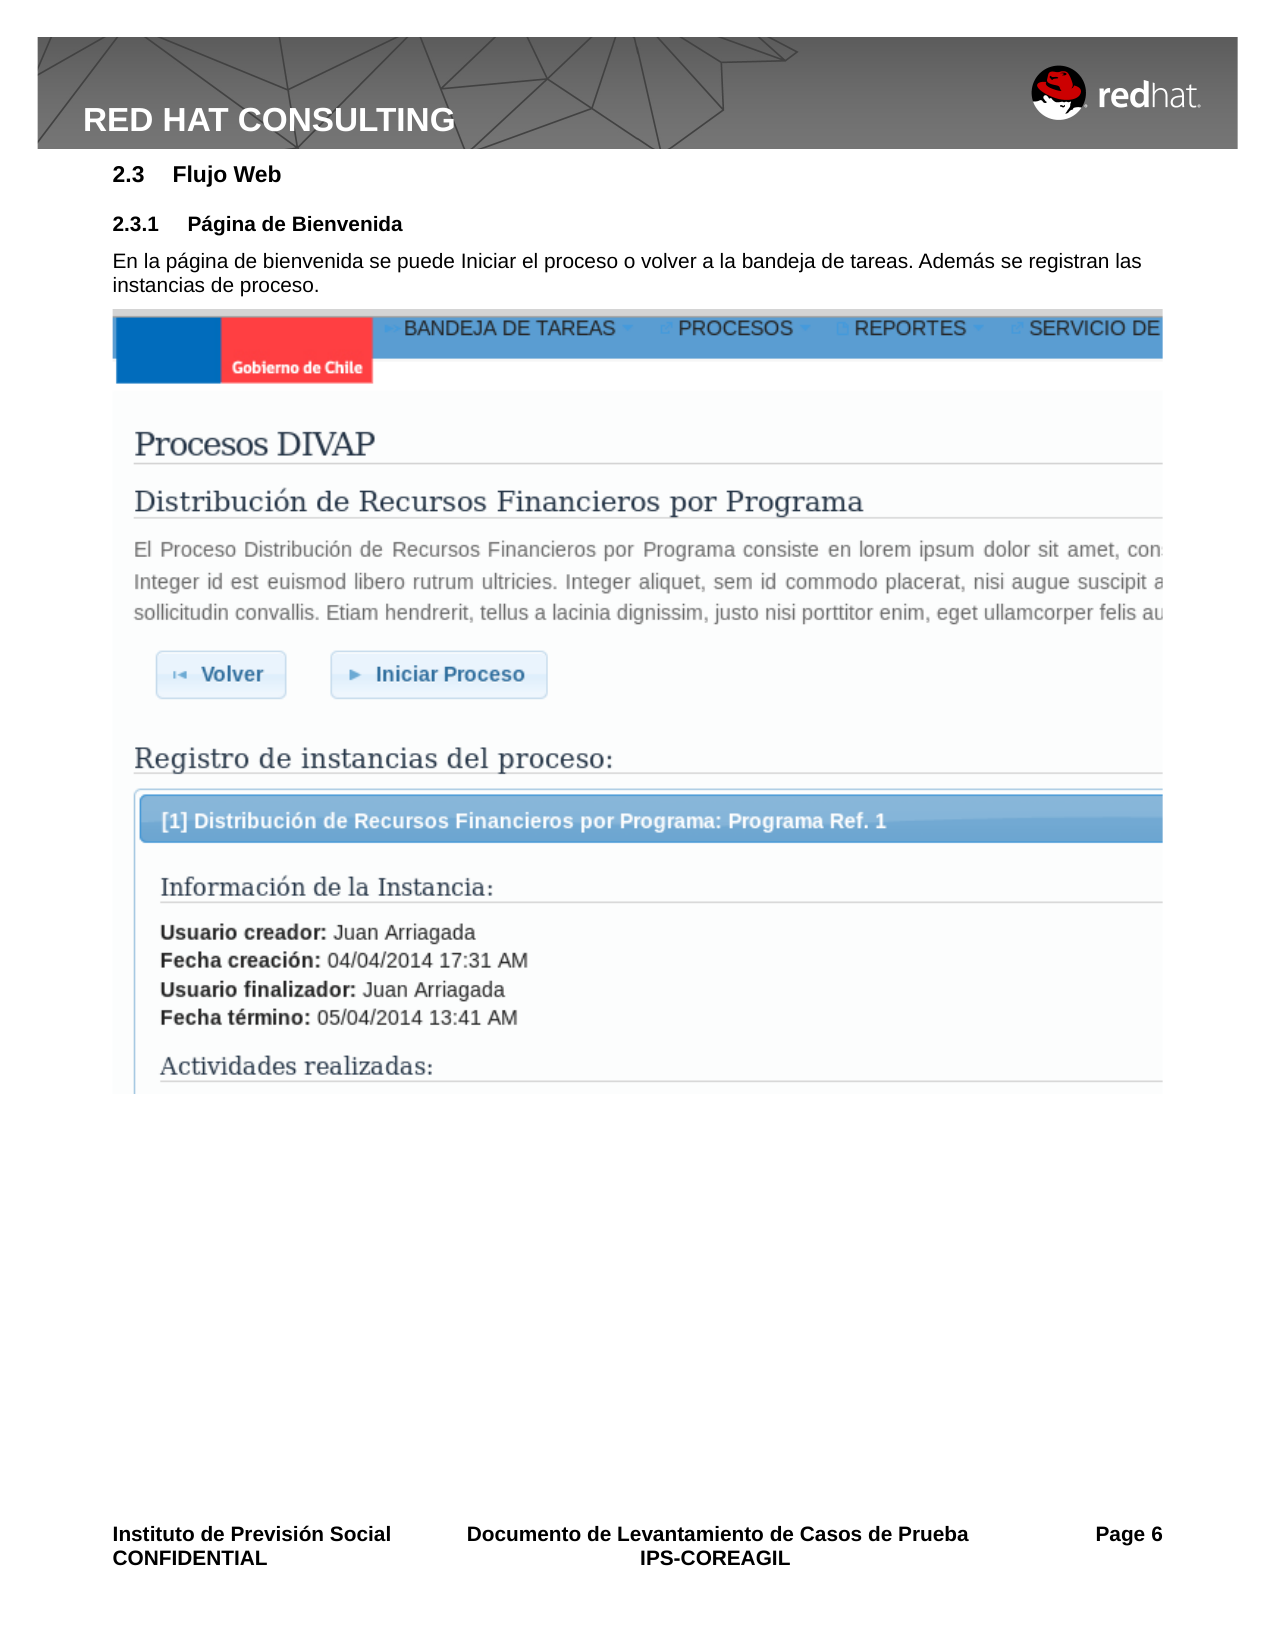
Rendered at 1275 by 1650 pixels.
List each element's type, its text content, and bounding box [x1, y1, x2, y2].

picture [112, 309, 1163, 1094]
subtitle Flujo Web [112, 161, 1162, 187]
subtitle Página de Bienvenida [112, 212, 1162, 236]
picture [37, 37, 1238, 149]
text En la página de bienvenida se puede Iniciar el proceso o volver a la bandeja de tareas. Además se registran las instancias de proceso. [112, 249, 1162, 297]
